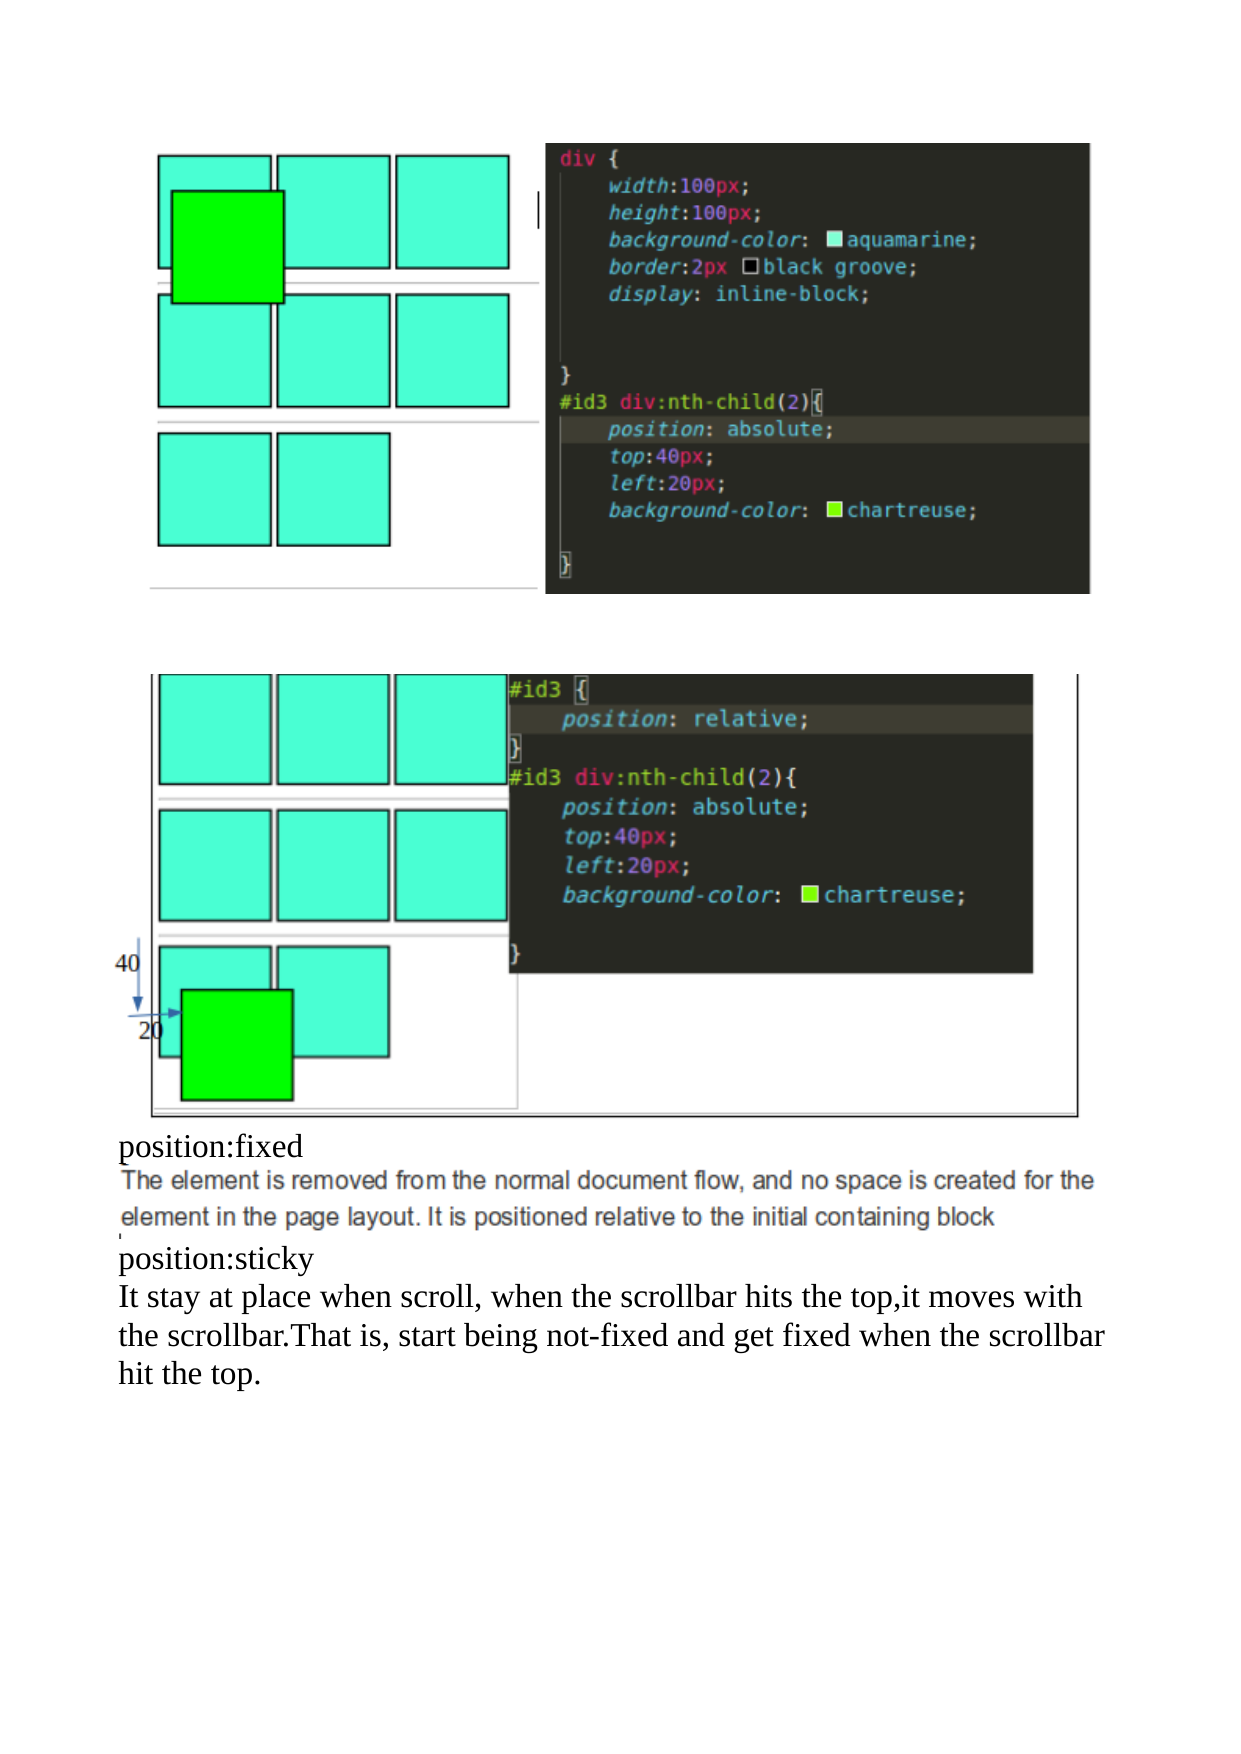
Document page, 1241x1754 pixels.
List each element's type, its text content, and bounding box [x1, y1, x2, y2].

picture [118, 1164, 1123, 1239]
text position:fixed [118, 671, 1122, 1164]
picture [95, 674, 1099, 1127]
text It stay at place when scroll, when the scrollbar hits the top,it moves with the scrollbar.That is, start being not-fixed and get fixed when the scrollbar hit the top. [118, 1277, 1122, 1392]
picture [147, 143, 1093, 594]
text position:sticky [118, 1239, 1122, 1277]
